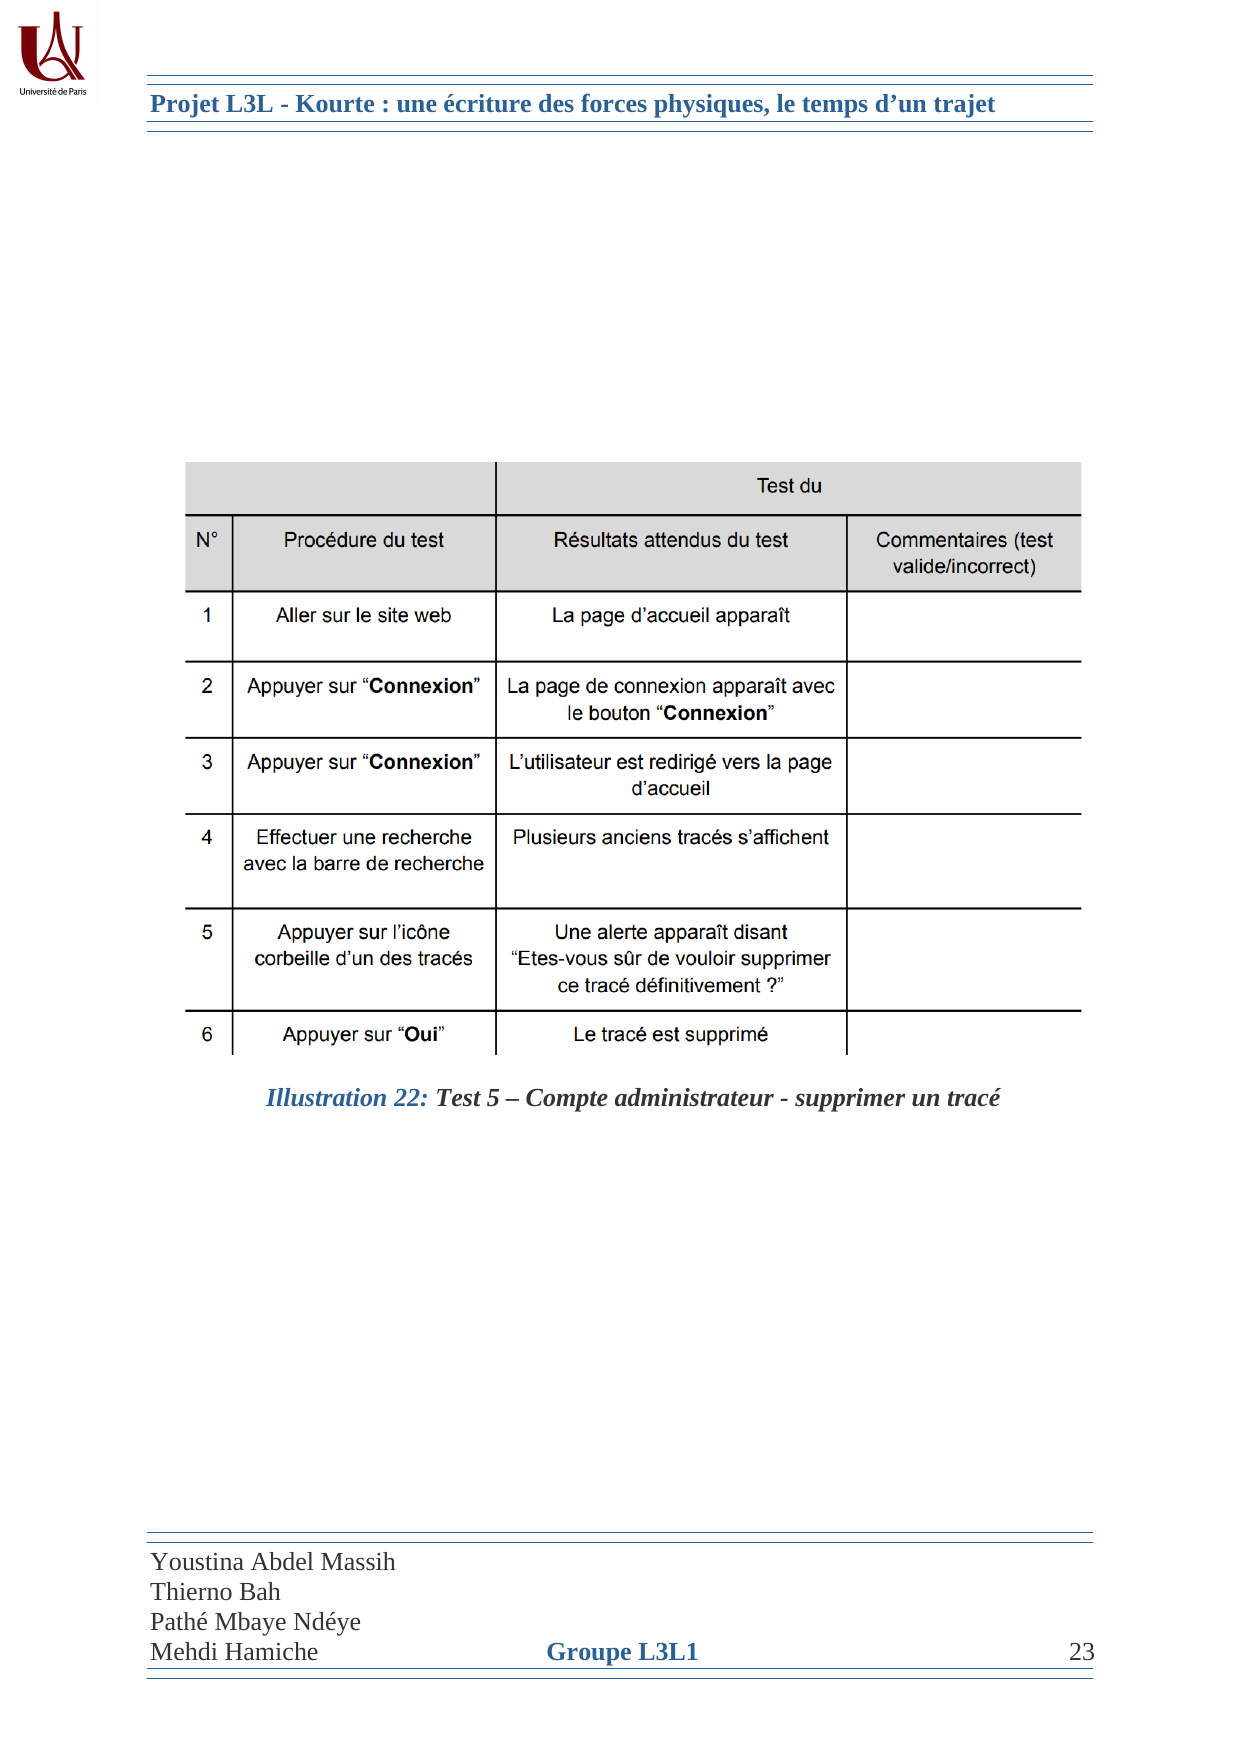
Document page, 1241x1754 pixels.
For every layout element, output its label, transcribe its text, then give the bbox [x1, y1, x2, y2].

picture [0, 0, 101, 107]
picture [185, 462, 1082, 1055]
text Illustration 22: Test 5 – Compte administrateur - supprimer un tracé [185, 1055, 1081, 1112]
